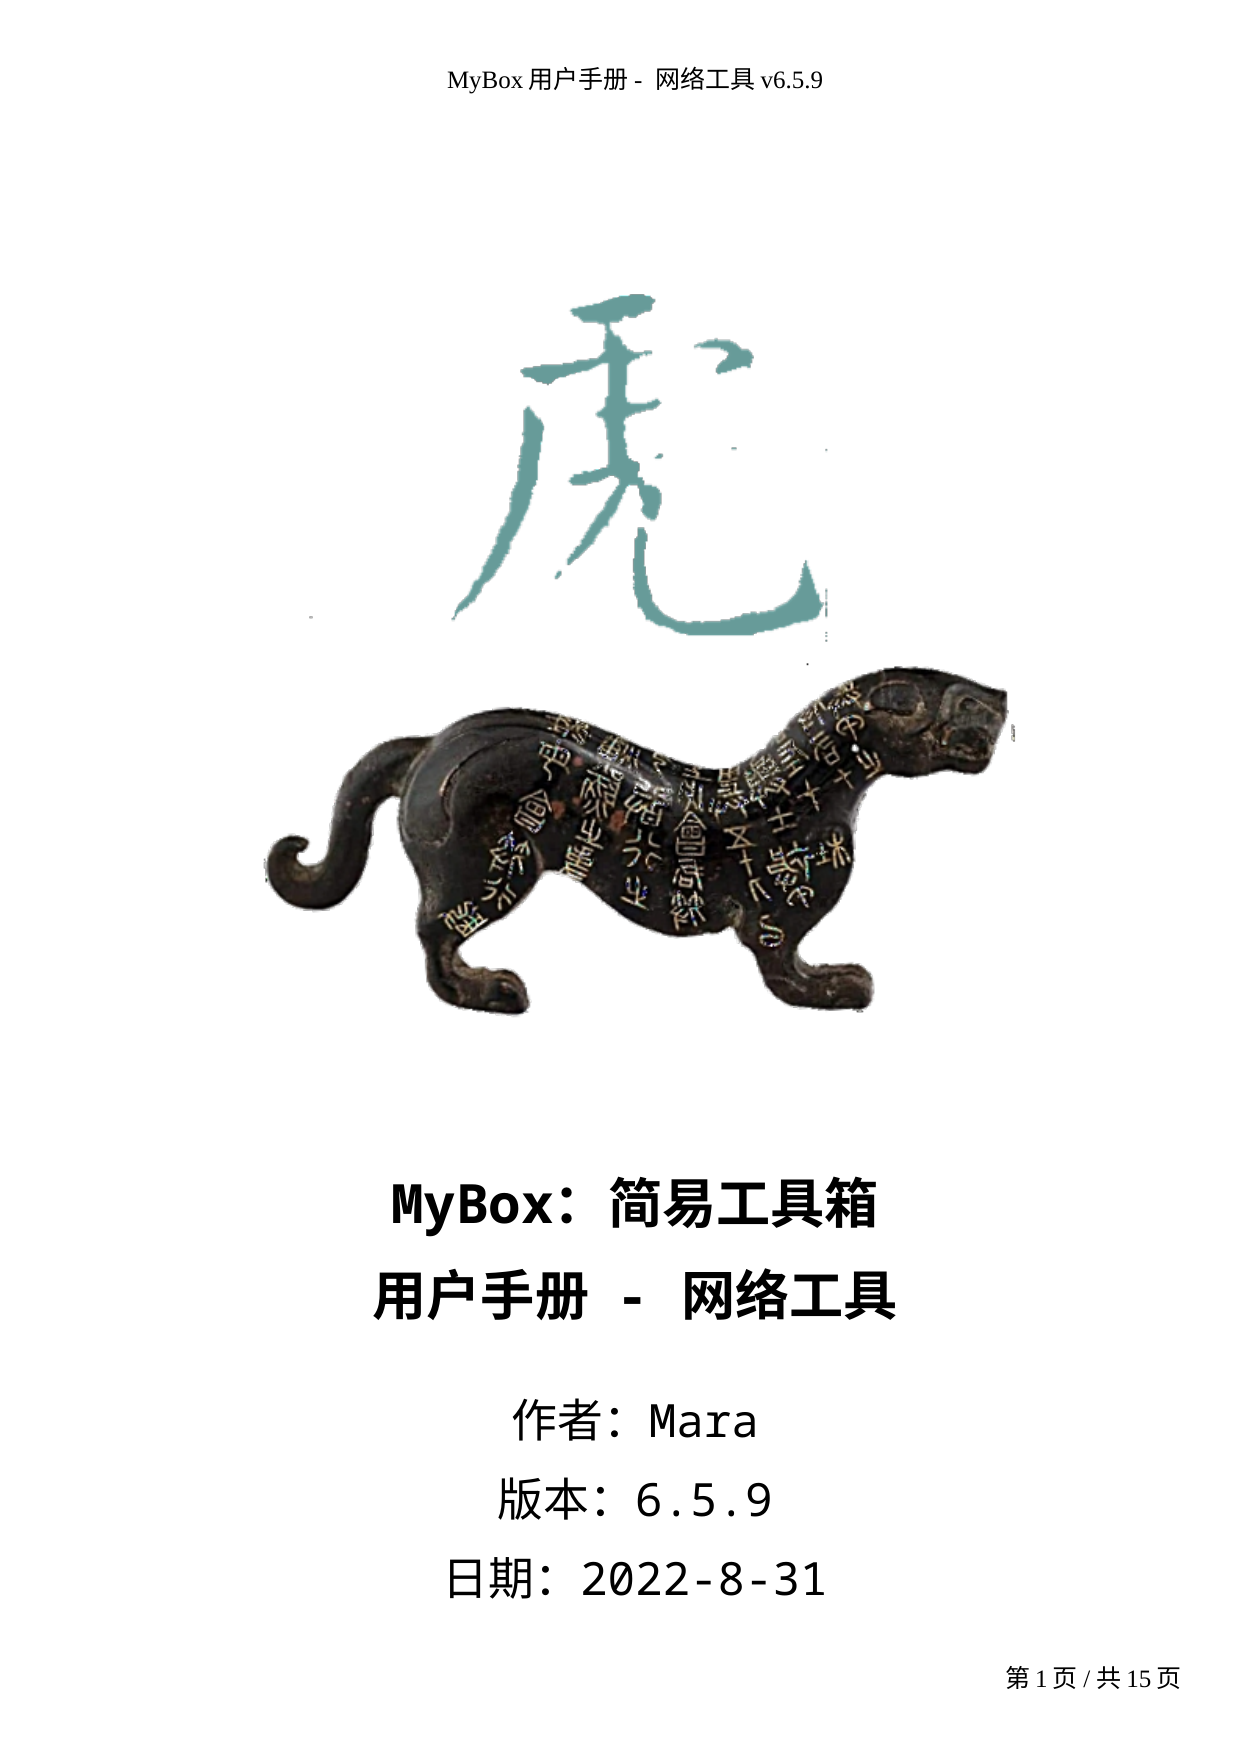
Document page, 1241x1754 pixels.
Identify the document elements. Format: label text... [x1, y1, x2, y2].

text 用户手册 - 网络工具 [88, 1252, 1181, 1331]
text 版本：6.5.9 [88, 1463, 1181, 1530]
text 作者：Mara [88, 1384, 1181, 1451]
subtitle MyBox：简易工具箱 [88, 1161, 1181, 1239]
text 日期：2022-8-31 [88, 1543, 1181, 1609]
picture [244, 268, 1026, 1050]
